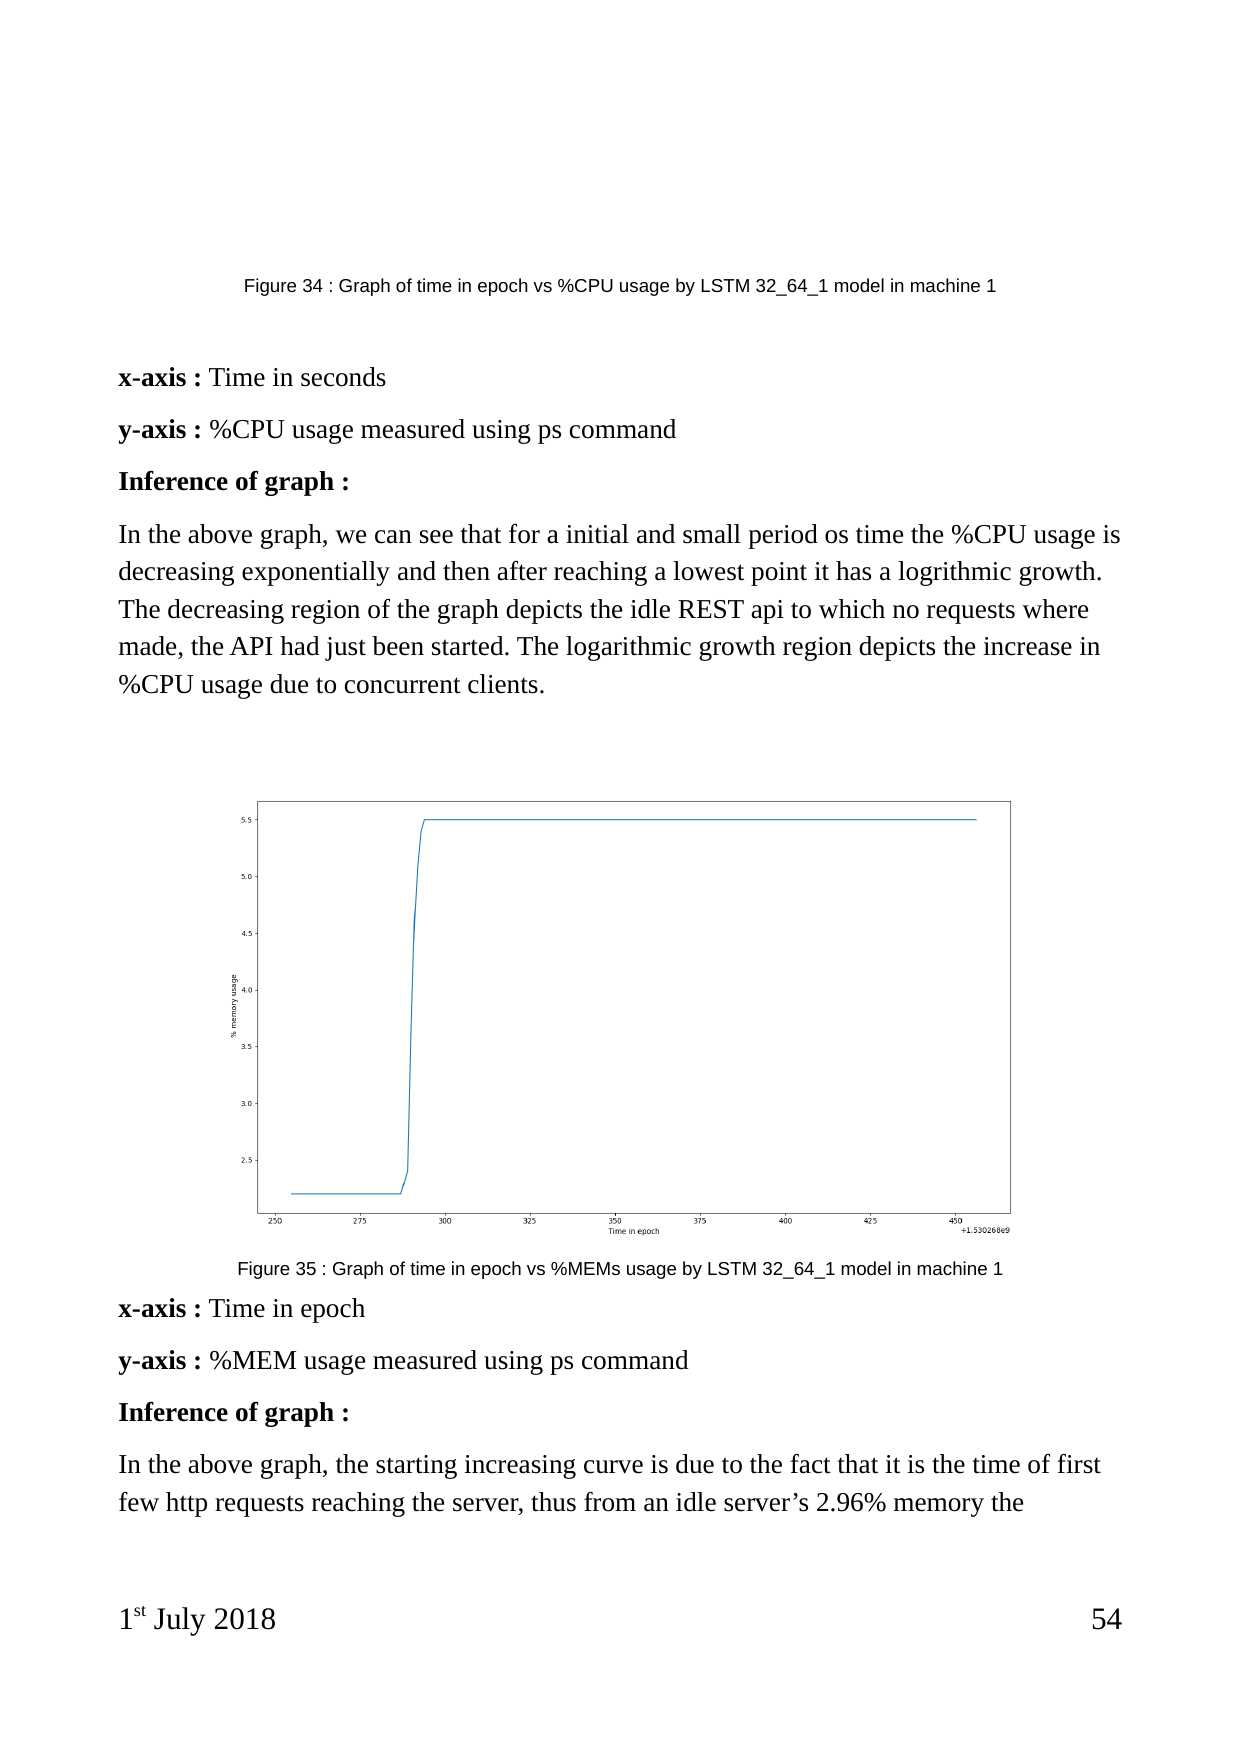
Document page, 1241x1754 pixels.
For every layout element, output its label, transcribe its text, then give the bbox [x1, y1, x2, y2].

text Inference of graph : [118, 465, 1122, 497]
text x-axis : Time in seconds [118, 361, 1122, 392]
text y-axis : %CPU usage measured using ps command [118, 413, 1122, 444]
picture [156, 749, 1107, 1258]
subtitle Figure 34 : Graph of time in epoch vs %CPU usage by LSTM 32_64_1 model in machine 1 [118, 275, 1122, 296]
text In the above graph, we can see that for a initial and small period os time the %CPU usage is decreasing exponentially and then after reaching a lowest point it has a logrithmic growth. The decreasing region of the graph depicts the idle REST api to which no requests where made, the API had just been started. The logarithmic growth region depicts the increase in %CPU usage due to concurrent clients. [118, 517, 1122, 699]
subtitle Figure 35 : Graph of time in epoch vs %MEMs usage by LSTM 32_64_1 model in machine 1 [118, 926, 1122, 1279]
text y-axis : %MEM usage measured using ps command [118, 1344, 1122, 1375]
text x-axis : Time in epoch [118, 1292, 1122, 1323]
text In the above graph, the starting increasing curve is due to the fact that it is the time of first few http requests reaching the server, thus from an idle server’s 2.96% memory the [118, 1448, 1122, 1517]
text Inference of graph : [118, 1396, 1122, 1427]
